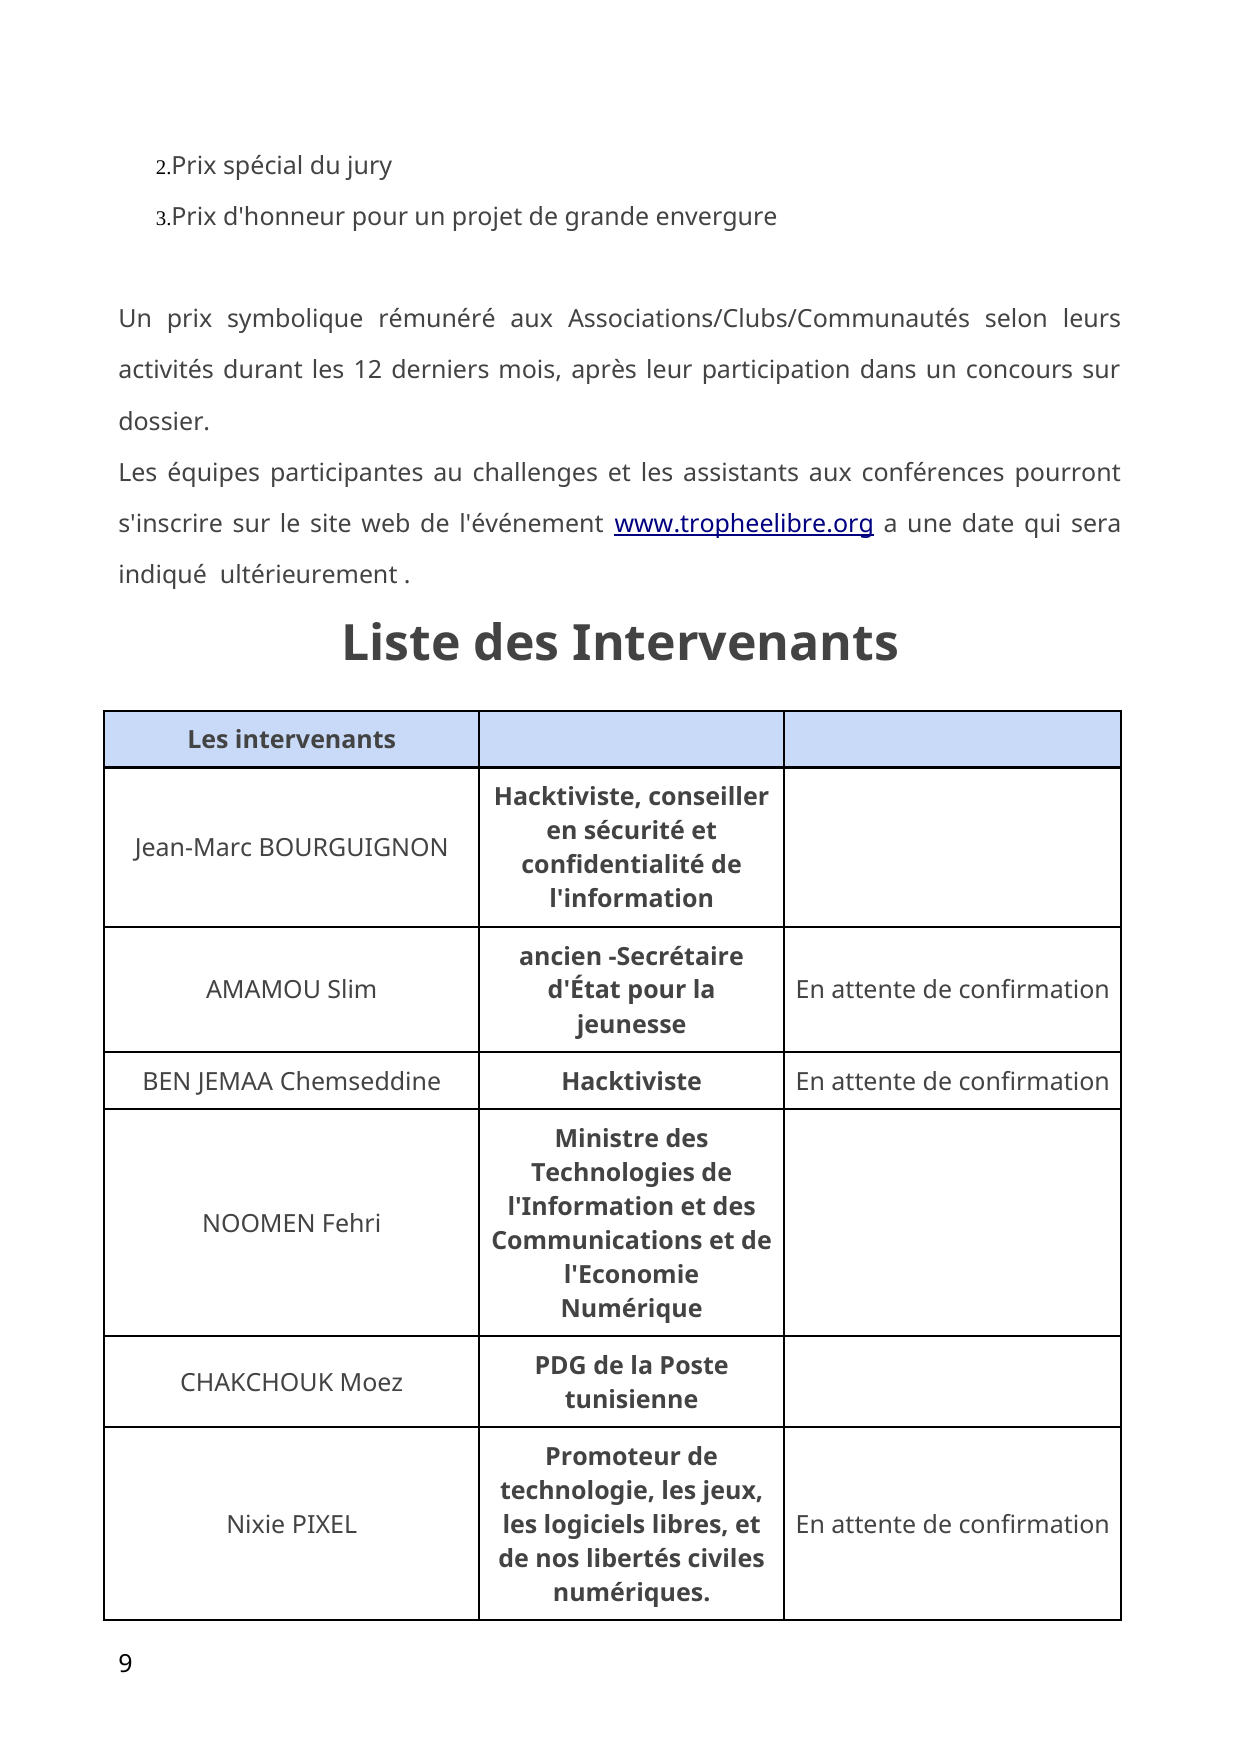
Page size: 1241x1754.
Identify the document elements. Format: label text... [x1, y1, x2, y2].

list Prix d'honneur pour un projet de grande envergure [118, 199, 1122, 233]
table_cell ancien -Secrétaire d'État pour la jeunesse [480, 928, 783, 1051]
table_cell CHAKCHOUK Moez [105, 1337, 478, 1426]
table_cell BEN JEMAA Chemseddine [105, 1053, 478, 1108]
table_cell [785, 769, 1120, 926]
table_cell Promoteur de technologie, les jeux, les logiciels libres, et de nos libertés civiles numériques. [480, 1428, 783, 1619]
list Prix spécial du jury [118, 148, 1122, 182]
table_cell Ministre des Technologies de l'Information et des Communications et de l'Economie Numérique [480, 1110, 783, 1335]
table_cell En attente de confirmation [785, 1428, 1120, 1619]
table_cell Nixie PIXEL [105, 1428, 478, 1619]
table_cell Hacktiviste [480, 1053, 783, 1108]
table_header [480, 712, 783, 766]
table_cell En attente de confirmation [785, 928, 1120, 1051]
table_cell [785, 1110, 1120, 1335]
text Liste des Intervenants [118, 607, 1122, 675]
table_cell NOOMEN Fehri [105, 1110, 478, 1335]
table_cell Jean-Marc BOURGUIGNON [105, 769, 478, 926]
table_header [785, 712, 1120, 766]
table_cell En attente de confirmation [785, 1053, 1120, 1108]
table_cell [785, 1337, 1120, 1426]
table_cell PDG de la Poste tunisienne [480, 1337, 783, 1426]
table_header Les intervenants [105, 712, 478, 766]
text Les équipes participantes au challenges et les assistants aux conférences pourront s'inscrire sur le site web de l'événement www.tropheelibre.org a une date qui sera indiqué ultérieurement . [118, 454, 1122, 590]
table_cell Hacktiviste, conseiller en sécurité et confidentialité de l'information [480, 769, 783, 926]
text Un prix symbolique rémunéré aux Associations/Clubs/Communautés selon leurs activités durant les 12 derniers mois, après leur participation dans un concours sur dossier. [118, 301, 1122, 437]
table_cell AMAMOU Slim [105, 928, 478, 1051]
